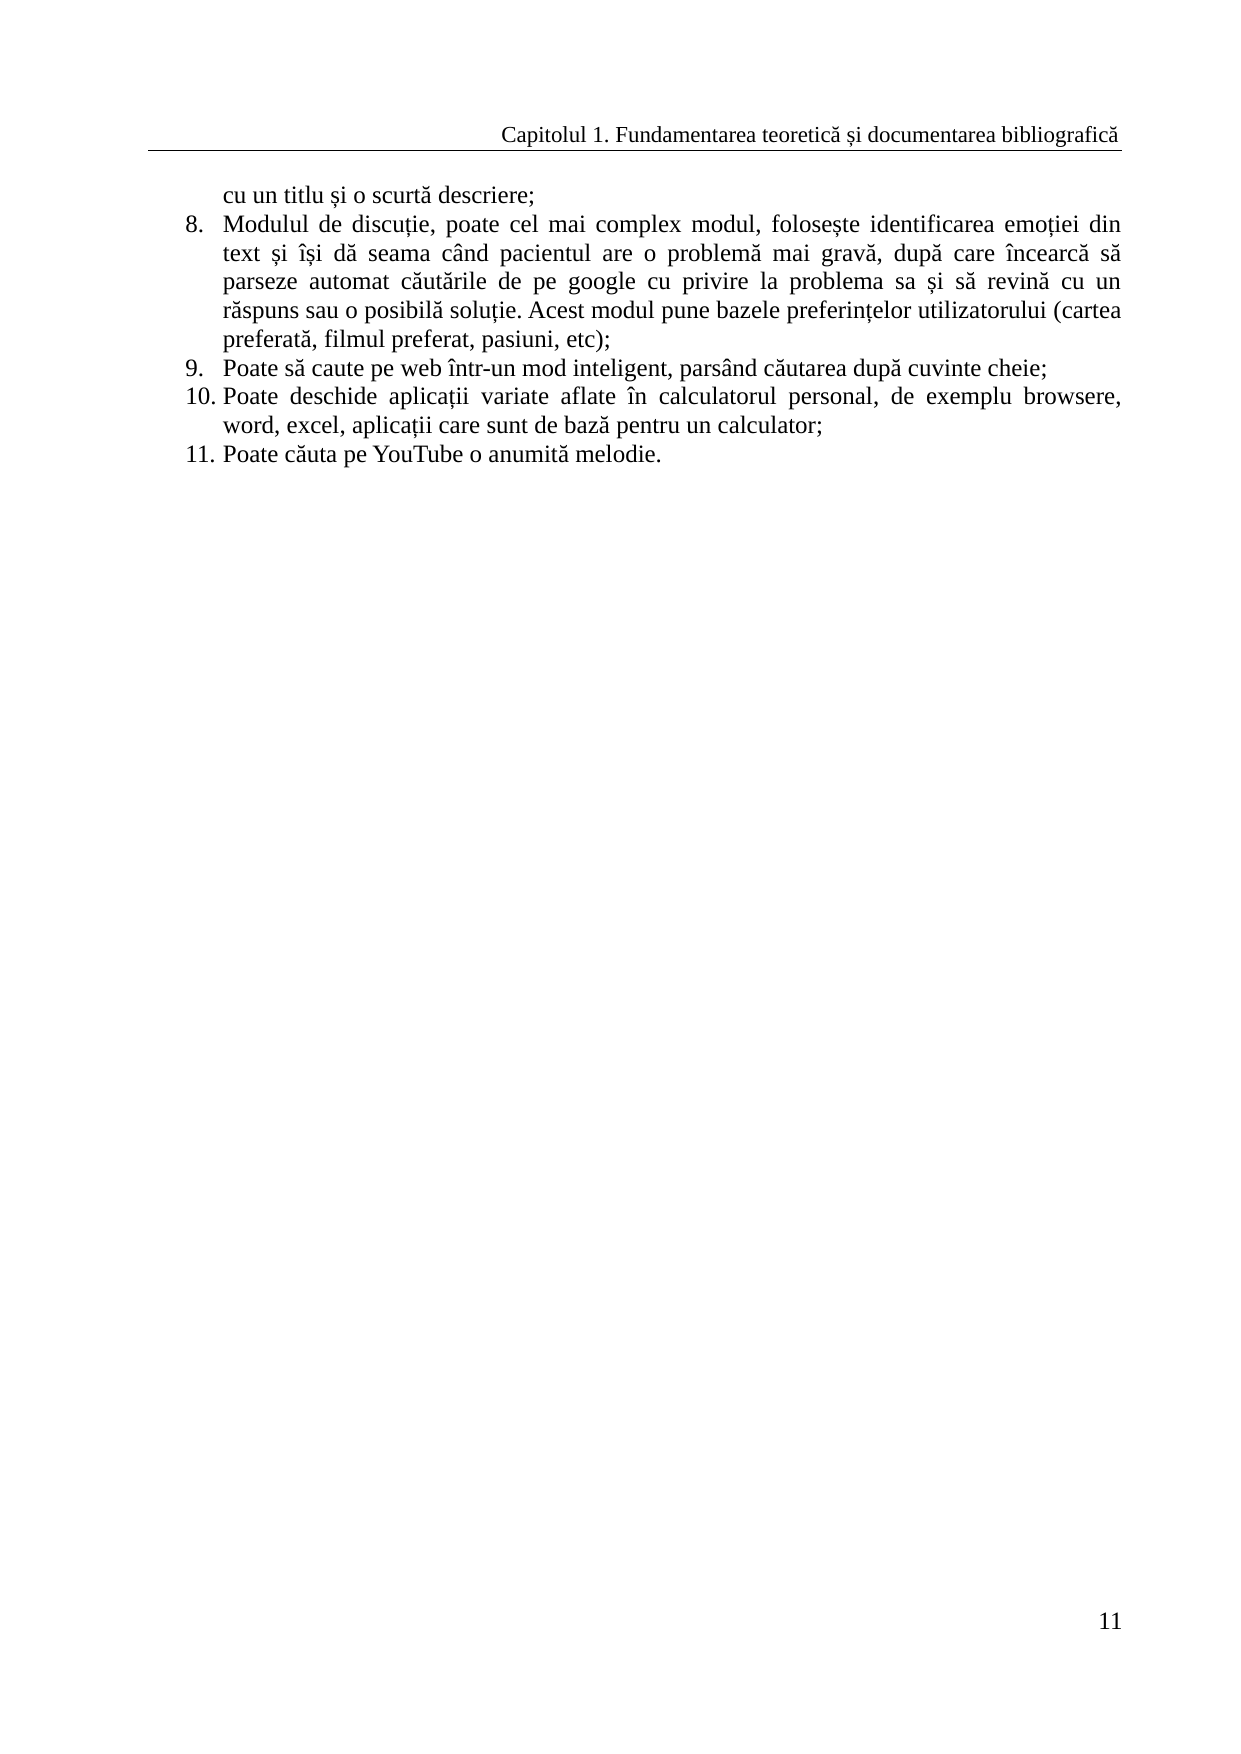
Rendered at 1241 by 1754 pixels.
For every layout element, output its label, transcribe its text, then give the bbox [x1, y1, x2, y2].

list cu un titlu și o scurtă descriere; [185, 180, 1122, 209]
list Poate căuta pe YouTube o anumită melodie. [185, 439, 1122, 468]
list Poate deschide aplicații variate aflate în calculatorul personal, de exemplu browsere, word, excel, aplicații care sunt de bază pentru un calculator; [185, 381, 1122, 439]
list Poate să caute pe web într-un mod inteligent, parsând căutarea după cuvinte cheie; [185, 353, 1122, 381]
list Modulul de discuție, poate cel mai complex modul, folosește identificarea emoției din text și își dă seama când pacientul are o problemă mai gravă, după care încearcă să parseze automat căutările de pe google cu privire la problema sa și să revină cu un răspuns sau o posibilă soluție. Acest modul pune bazele preferințelor utilizatorului (cartea preferată, filmul preferat, pasiuni, etc); [185, 209, 1122, 353]
